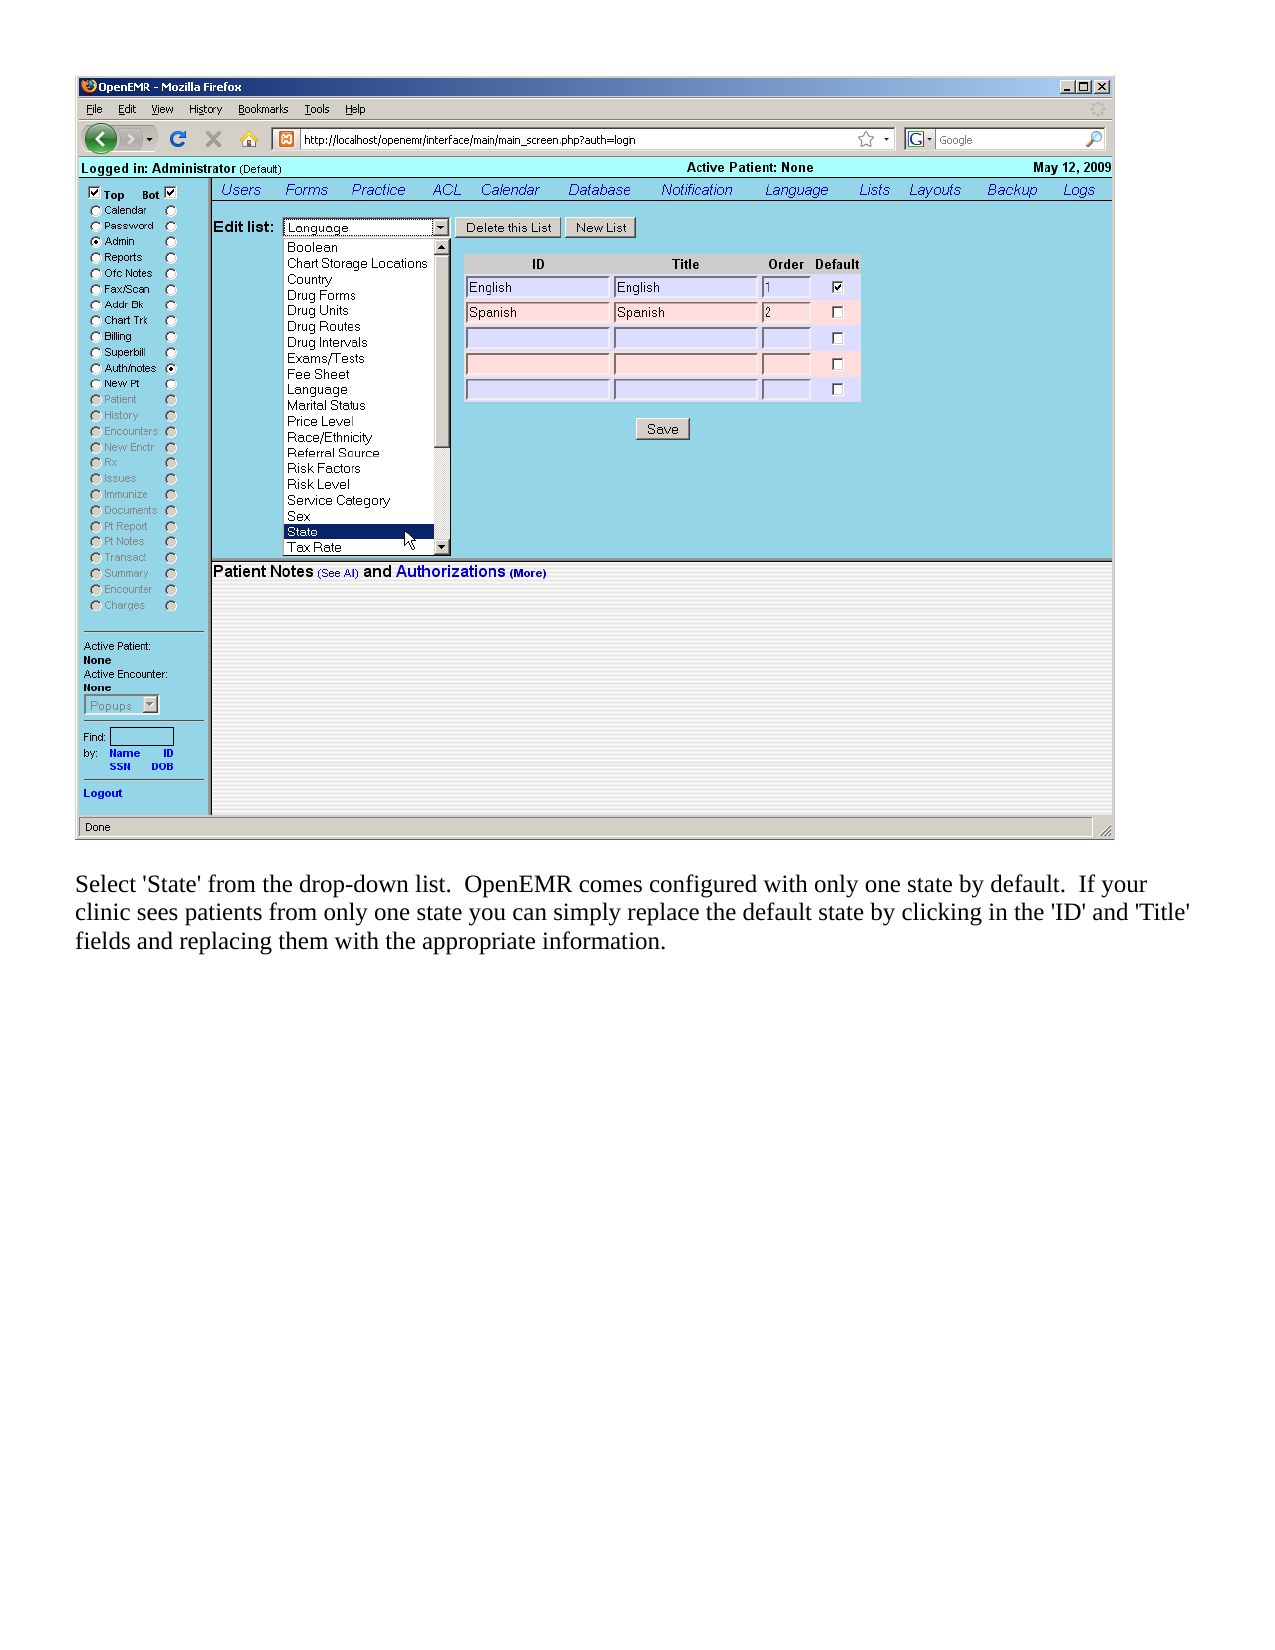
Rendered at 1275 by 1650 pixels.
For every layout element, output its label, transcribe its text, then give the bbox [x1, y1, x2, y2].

text Select 'State' from the drop-down list. OpenEMR comes configured with only one state by default. If your clinic sees patients from only one state you can simply replace the default state by clicking in the 'ID' and 'Title' fields and replacing them with the appropriate information. [75, 869, 1200, 955]
picture [75, 75, 1115, 840]
